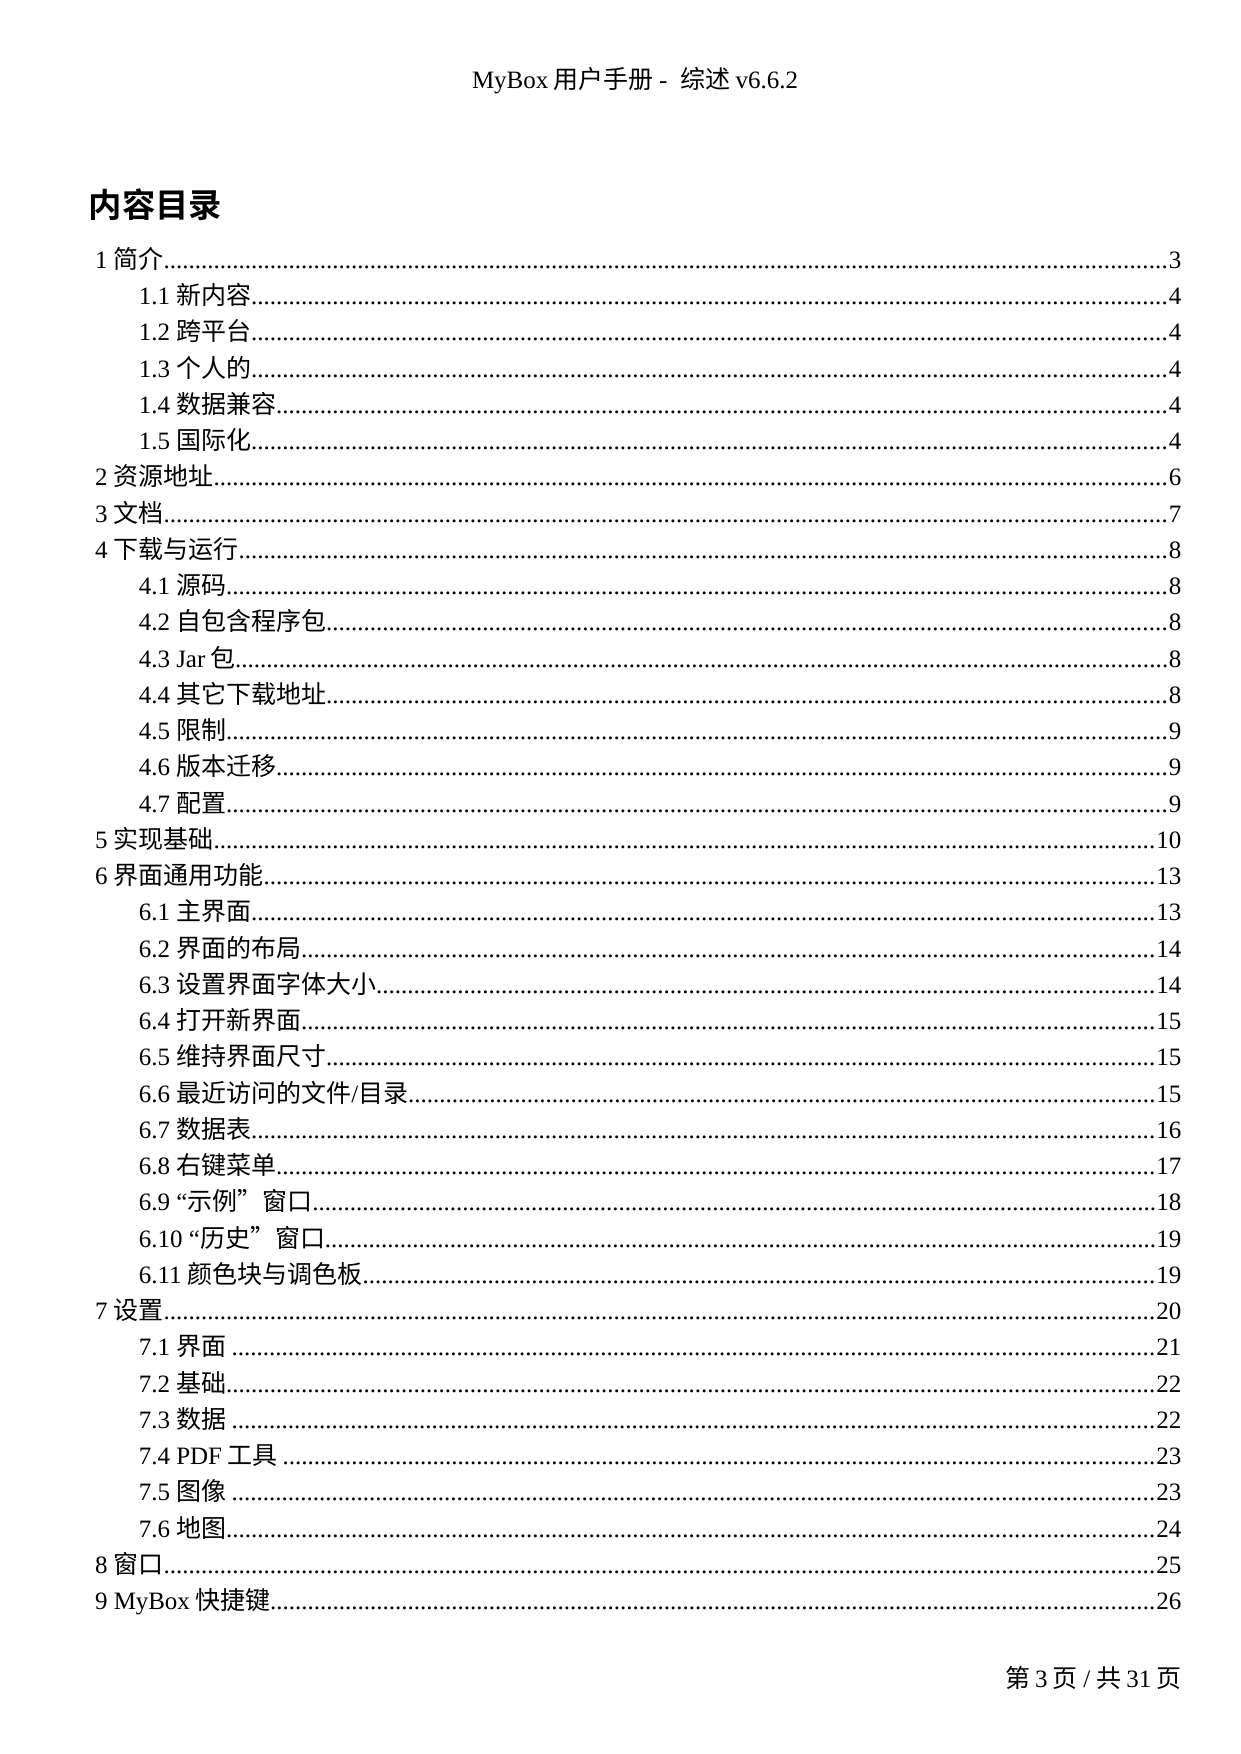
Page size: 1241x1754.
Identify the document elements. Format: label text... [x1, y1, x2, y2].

text 1.5 国际化 4 [132, 421, 1181, 457]
text 7.1 界面 21 [132, 1327, 1181, 1363]
subtitle 内容目录 [88, 178, 1181, 227]
text 1.4 数据兼容 4 [132, 384, 1181, 421]
text 6.9 “示例”窗口 18 [132, 1182, 1181, 1218]
text 6.2 界面的布局 14 [132, 928, 1181, 964]
text 2 资源地址 6 [88, 457, 1181, 493]
text 5 实现基础 10 [88, 819, 1181, 856]
text 7.3 数据 22 [132, 1399, 1181, 1436]
text 4.6 版本迁移 9 [132, 747, 1181, 783]
text 6.7 数据表 16 [132, 1109, 1181, 1146]
text 6.3 设置界面字体大小 14 [132, 964, 1181, 1001]
text 6.6 最近访问的文件/目录 15 [132, 1073, 1181, 1109]
text 6.11 颜色块与调色板 19 [132, 1254, 1181, 1291]
text 7.5 图像 23 [132, 1472, 1181, 1508]
text 7.6 地图 24 [132, 1508, 1181, 1544]
text 1.1 新内容 4 [132, 276, 1181, 312]
text 7.2 基础 22 [132, 1363, 1181, 1399]
text 6.5 维持界面尺寸 15 [132, 1037, 1181, 1073]
text 9 MyBox快捷键 26 [88, 1581, 1181, 1617]
text 4.2 自包含程序包 8 [132, 602, 1181, 638]
text 1.3 个人的 4 [132, 348, 1181, 384]
text 7.4 PDF工具 23 [132, 1436, 1181, 1472]
text 1.2 跨平台 4 [132, 312, 1181, 348]
text 7 设置 20 [88, 1291, 1181, 1327]
text 4.7 配置 9 [132, 783, 1181, 819]
text 4.5 限制 9 [132, 711, 1181, 747]
text 6.1 主界面 13 [132, 892, 1181, 928]
text 6.8 右键菜单 17 [132, 1146, 1181, 1182]
text 4.3 Jar包 8 [132, 638, 1181, 674]
text 4.1 源码 8 [132, 566, 1181, 602]
text 6.4 打开新界面 15 [132, 1001, 1181, 1037]
text 8 窗口 25 [88, 1544, 1181, 1581]
text 3 文档 7 [88, 493, 1181, 529]
text 6 界面通用功能 13 [88, 856, 1181, 892]
text 1 简介 3 [88, 239, 1181, 276]
text 6.10 “历史”窗口 19 [132, 1218, 1181, 1254]
text 4.4 其它下载地址 8 [132, 674, 1181, 711]
text 4 下载与运行 8 [88, 529, 1181, 566]
